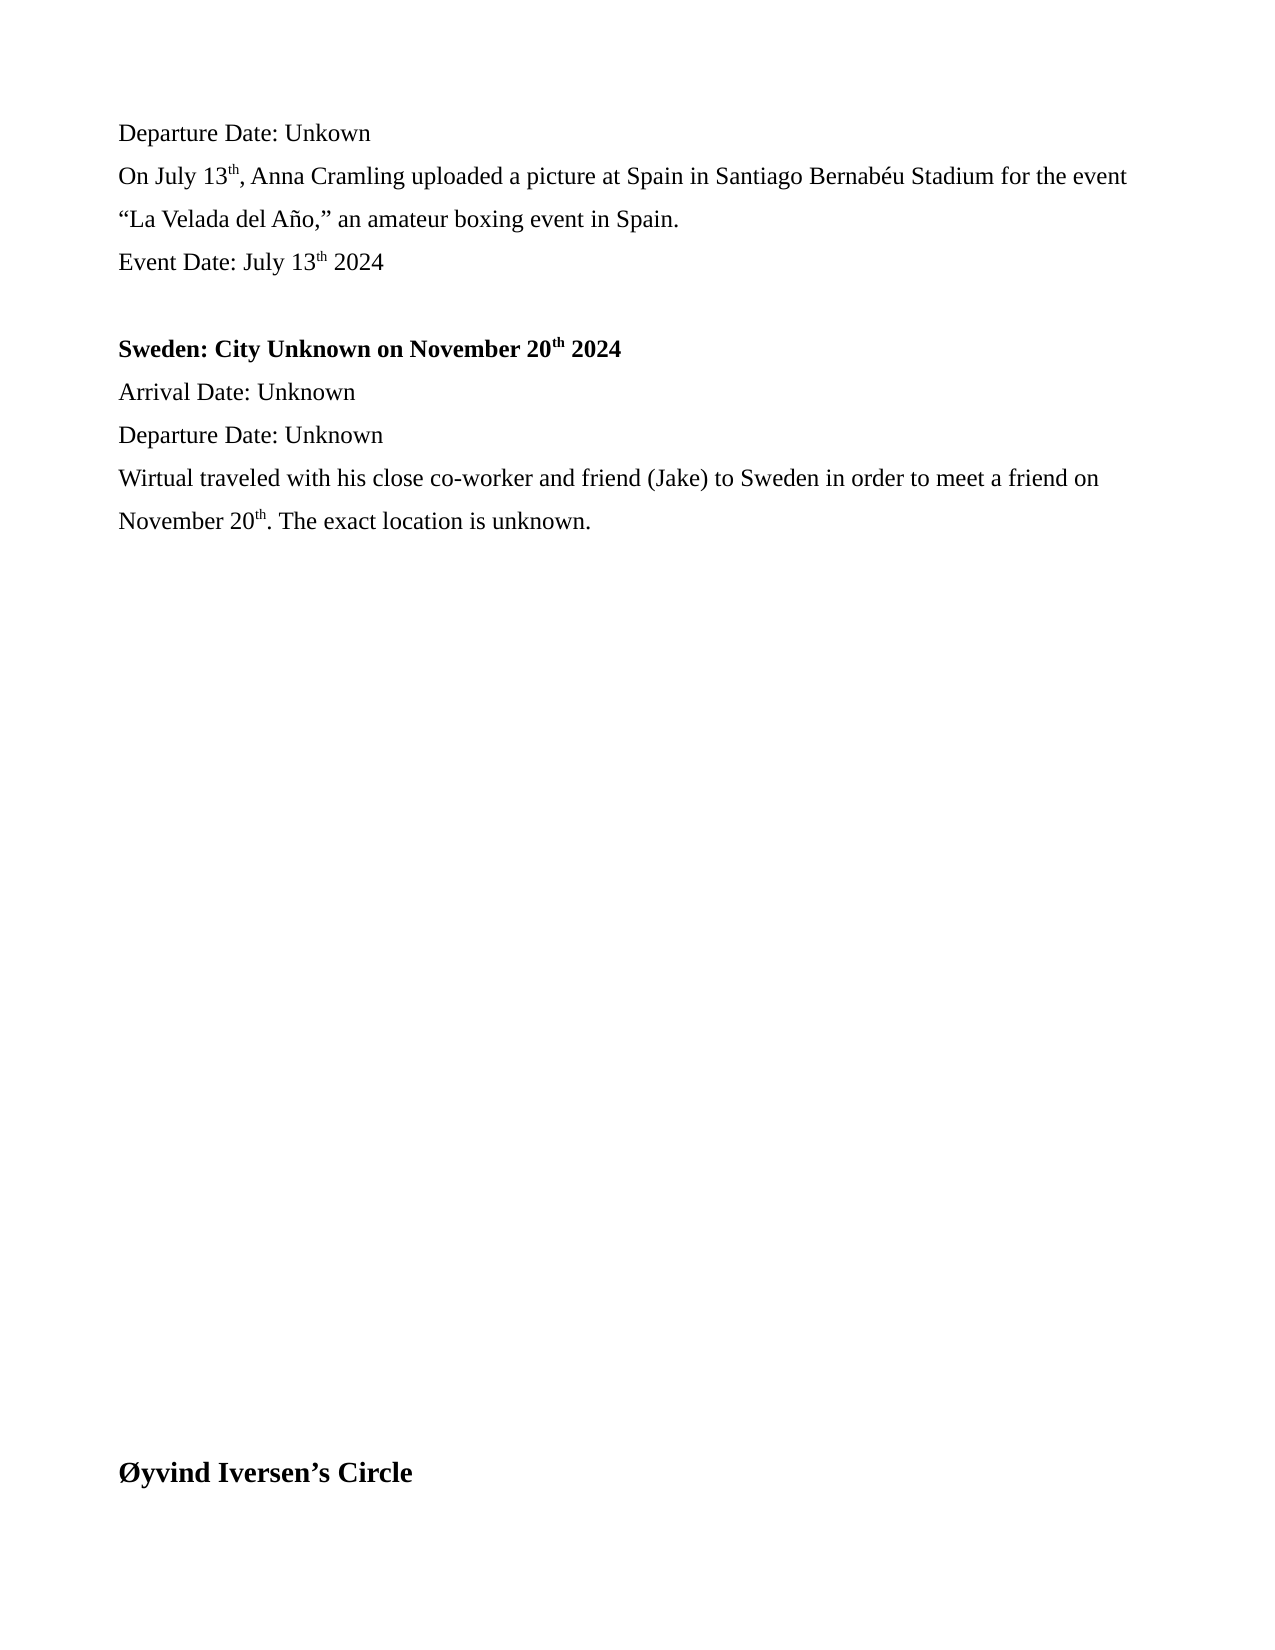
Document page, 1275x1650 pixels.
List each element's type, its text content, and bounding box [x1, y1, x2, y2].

text Departure Date: Unkown [118, 118, 1157, 147]
text On July 13th, Anna Cramling uploaded a picture at Spain in Santiago Bernabéu Stadium for the event “La Velada del Año,” an amateur boxing event in Spain. [118, 161, 1157, 233]
text Arrival Date: Unknown [118, 377, 1157, 406]
text Departure Date: Unknown [118, 420, 1157, 449]
text Wirtual traveled with his close co-worker and friend (Jake) to Sweden in order to meet a friend on November 20th. The exact location is unknown. [118, 463, 1157, 535]
text Sweden: City Unknown on November 20th 2024 [118, 334, 1157, 362]
text Øyvind Iversen’s Circle [118, 1455, 1157, 1488]
text Event Date: July 13th 2024 [118, 247, 1157, 276]
